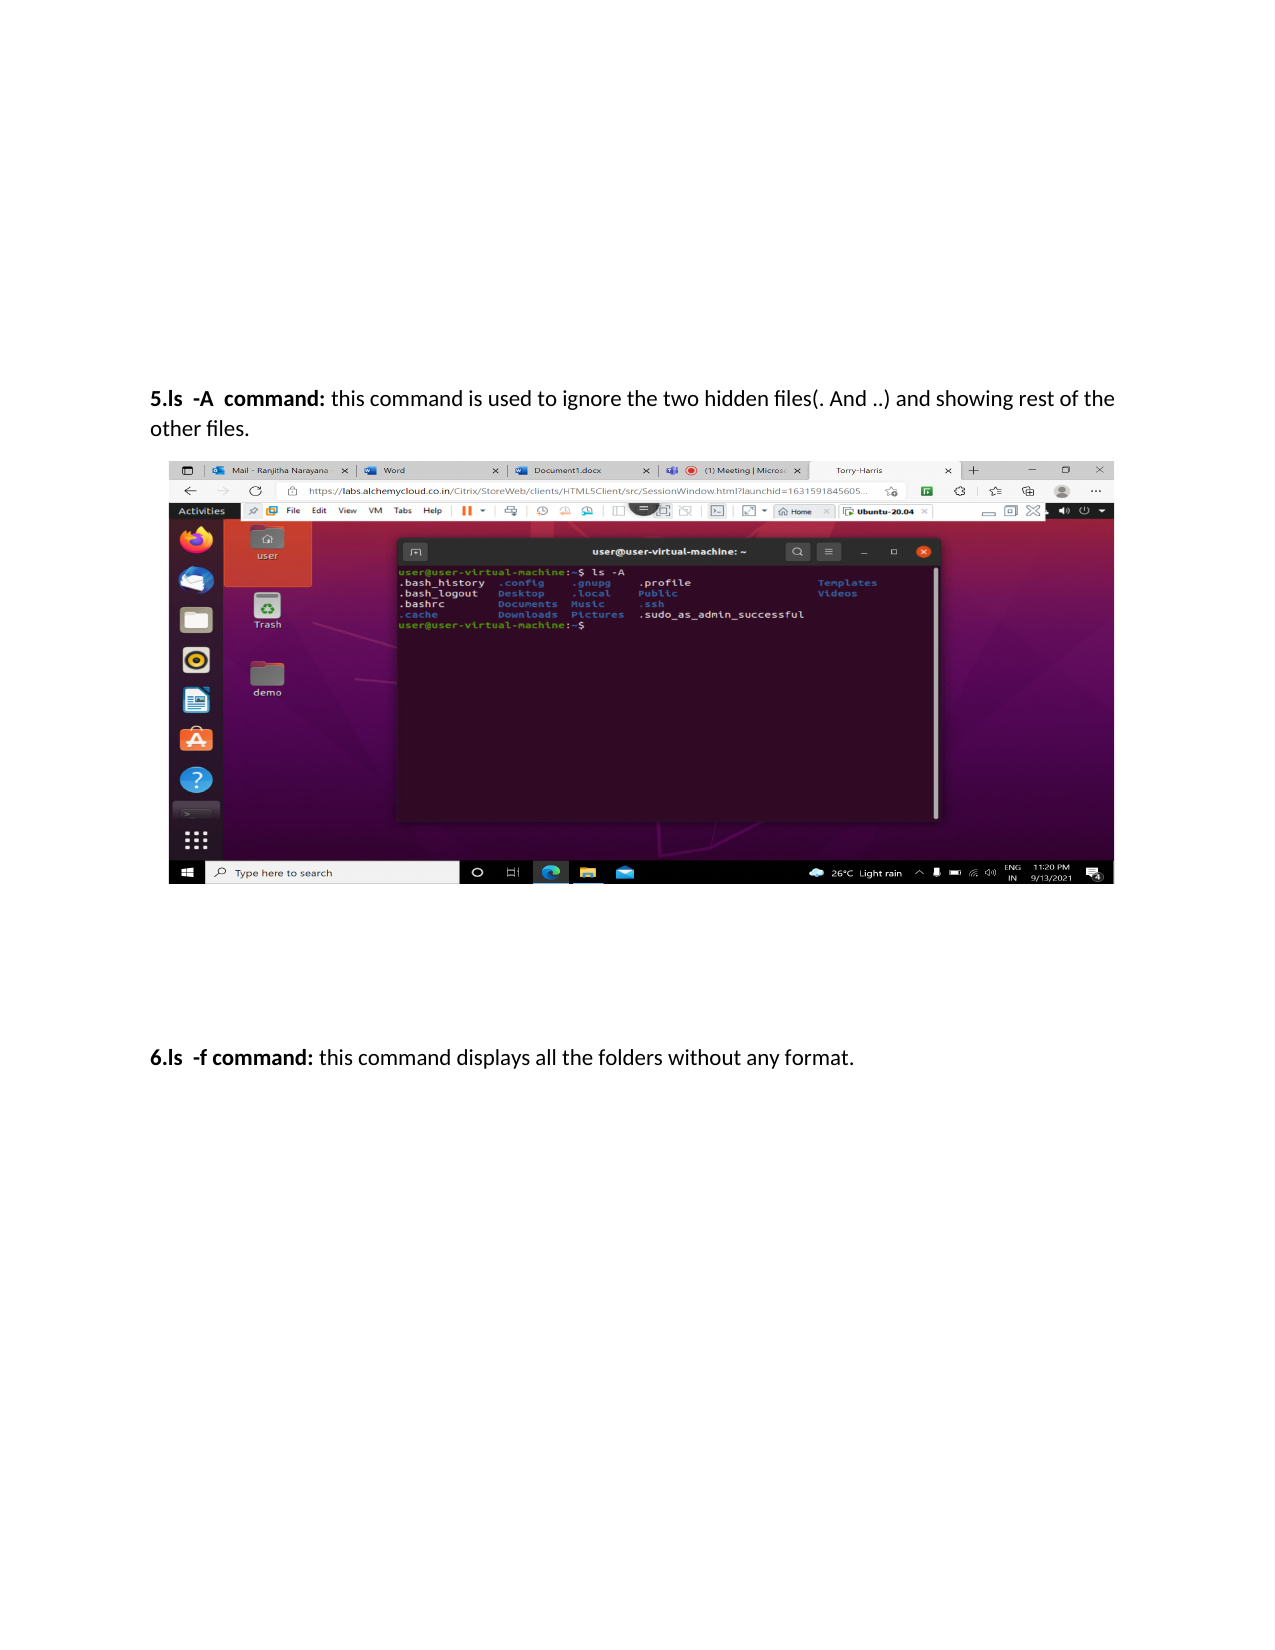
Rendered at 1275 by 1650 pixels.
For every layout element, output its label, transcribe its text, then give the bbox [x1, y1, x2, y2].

picture [168, 461, 1115, 884]
text 6.ls -f command: this command displays all the folders without any format. [150, 1043, 1125, 1071]
text 5.ls -A command: this command is used to ignore the two hidden files(. And ..) and showing rest of the other files. [150, 384, 1125, 443]
